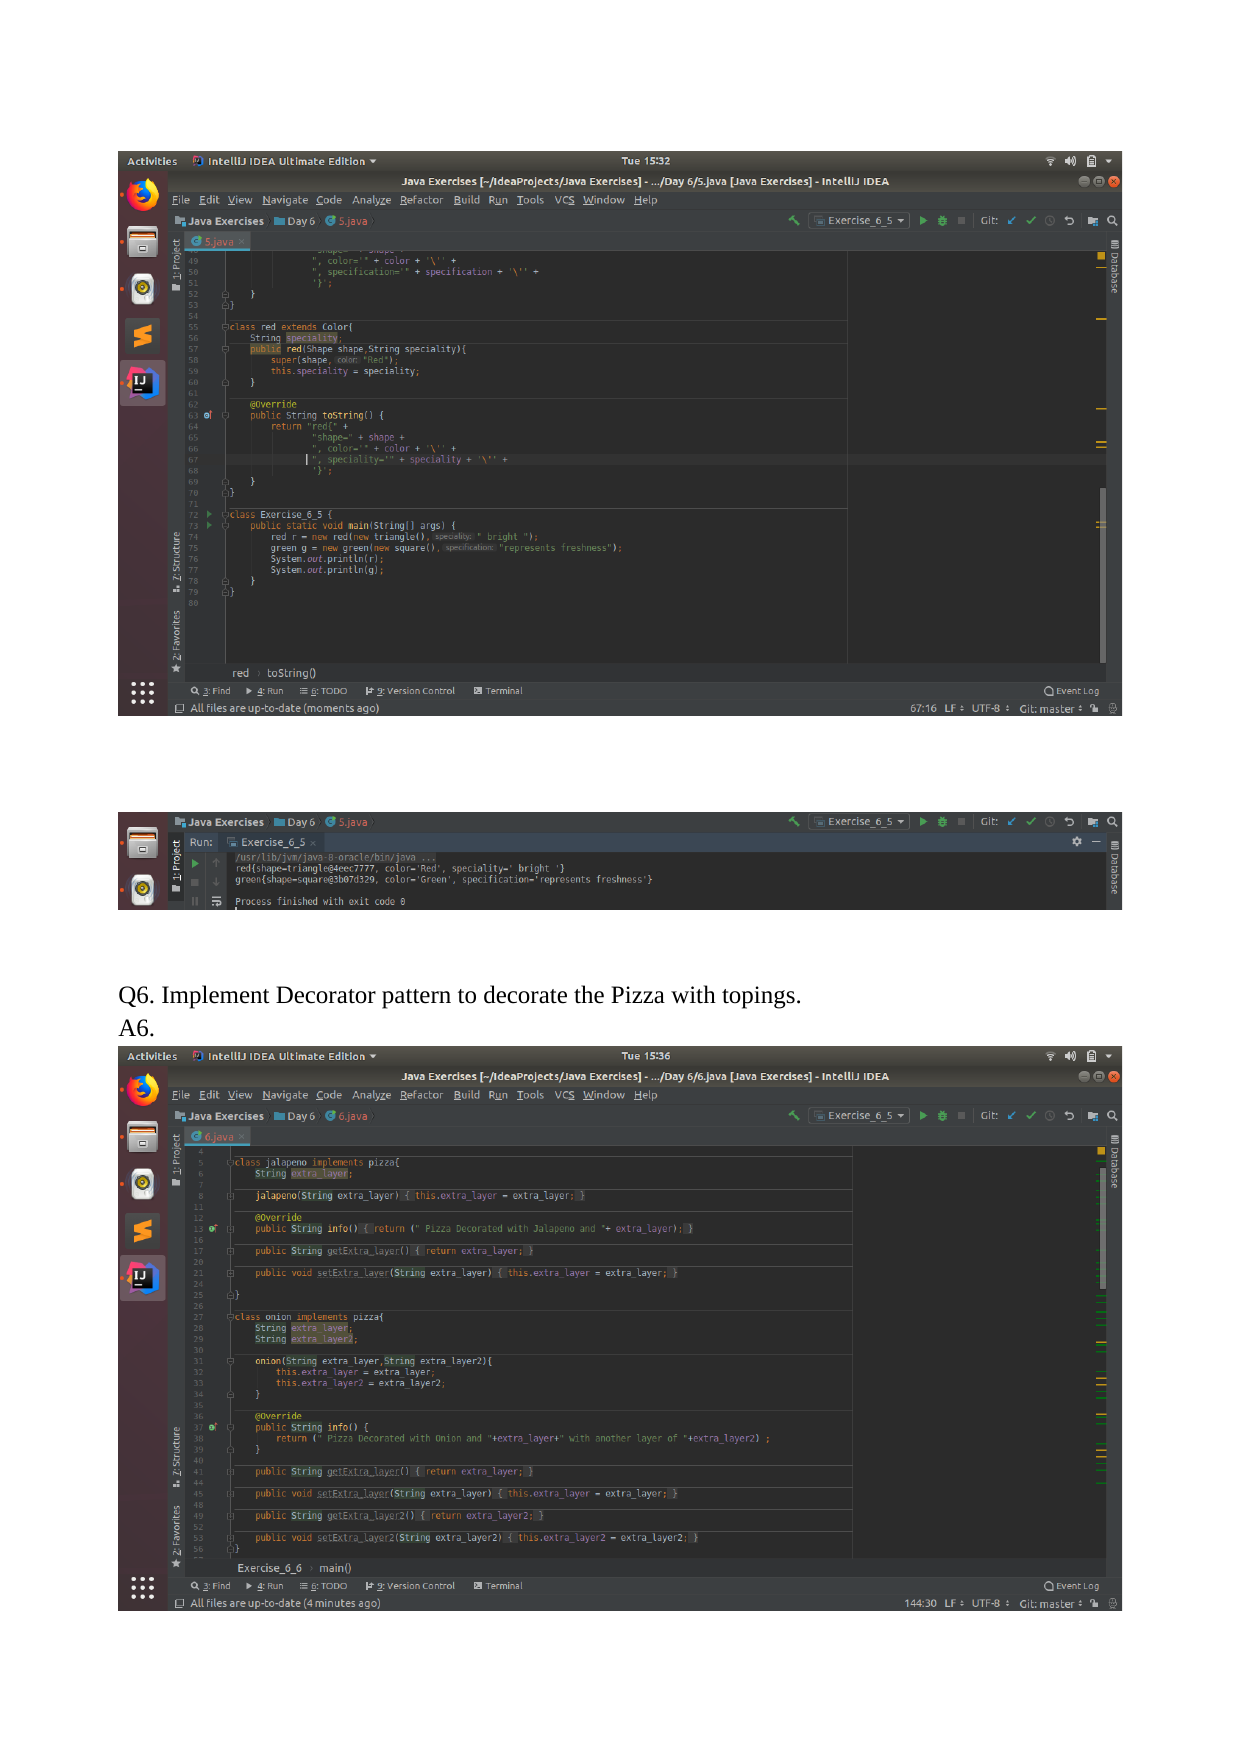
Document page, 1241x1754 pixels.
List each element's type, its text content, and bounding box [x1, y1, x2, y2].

picture [118, 1046, 1123, 1611]
text Q6. Implement Decorator pattern to decorate the Pizza with topings. [118, 980, 1122, 1009]
picture [118, 151, 1123, 716]
text A6. [118, 1013, 1122, 1042]
picture [118, 812, 1123, 877]
